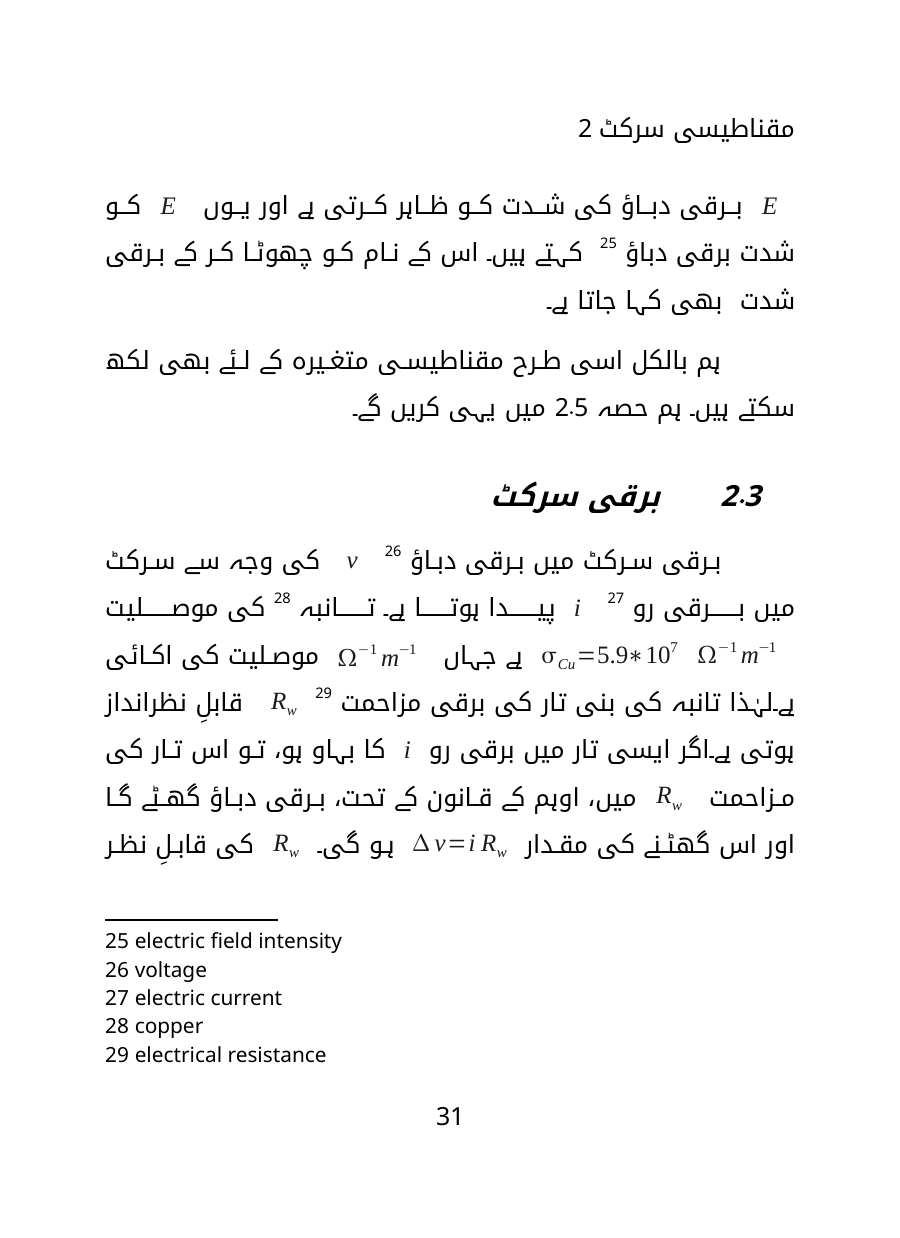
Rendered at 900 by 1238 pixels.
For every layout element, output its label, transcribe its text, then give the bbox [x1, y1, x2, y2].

text ہم بالکل اسی طرح مقناطیسی متغیرہ کے لئے بھی لکھ سکتے ہیں۔ ہم حصہ 2.5 میں یہی کریں گے۔ [105, 337, 795, 432]
subtitle برقی سرکٹ [105, 469, 720, 525]
text برقی سرکٹ میں برقی دباؤ کی وجہ سے سرکٹ میں برقی رو پیدا ہوتا ہے۔ تانبہ کی موصلیت ہے جہاں موصلیت کی اکائی ہے۔لہٰذا تانبہ کی بنی تار کی برقی مزاحمت قابلِ نظرانداز ہوتی ہے۔اگر ایسی تار میں برقی روکا بہاو ہو، تو اس تار کی مزاحمت میں، اوہم کے قانون کے تحت، برقی دباؤ گھٹے گا اور اس گھٹنے کی مقدارہو گی۔کی قابلِ نظر انداز ہونے کی وجہ سے یہ مقدار بھی قابلِ نظر انداز ہو گی۔ اس کا مطلب ہے کہ یہ تار برقی دباؤ کو، بغیر گھٹائے، ایک جگہ سے دوسری جگہ پہنچا سکتا ہے۔ اسی لئے تانبہ کی تار کو عموما برقی دباؤ ایک جگہ سے دوسری جگہ پہنچانے کے لئے استعمال کیا جاتا ہے اور اس کی مزاحمت کو صفر ہی سمجھا جاتا ہے۔ شکل 2.3 حصہ الف میں ایک ایسا ہی برقی سرکٹ دکھایا گیا ہے۔اس سرکٹ میں قل تار کی مزاحمتہے۔ اگر تار کی مزاحمت کو نظرانداز کیا جا سکے تو ہمیں سرکٹ 2.3 حصہ ب ملتا ہے۔اس سرکٹ میں برقی دباؤ کو مزاحمتتک بغیر کم کئے پہنچایا گیا ہے۔ [105, 537, 795, 869]
text ہیں۔ شکل سے واضع ہے کہ برقی رو سلاخ کی رقبہ عمودی تراشسے گزرتی ہے لہٰذا مساوات 2.10 کے تحتبرقی رو کی کثافت کو ظاہر کرتی ہے۔ اسی وجہ سےکو کثافتِ برقی رو ہی کہتے ہیں۔ اسی طرح مساوات 2.11 سے یہ واضع ہے کہبرقی دباؤ کی شدت کو ظاہر کرتی ہے اور یوں کو شدت برقی دباؤ کہتے ہیں۔ اس کے نام کو چھوٹا کر کے برقی شدت بھی کہا جاتا ہے۔ [105, 182, 795, 324]
text copper [105, 1012, 795, 1040]
text electrical resistance [105, 1040, 795, 1068]
text voltage [105, 955, 795, 983]
text electric current [105, 983, 795, 1012]
text electric field intensity [105, 926, 795, 955]
